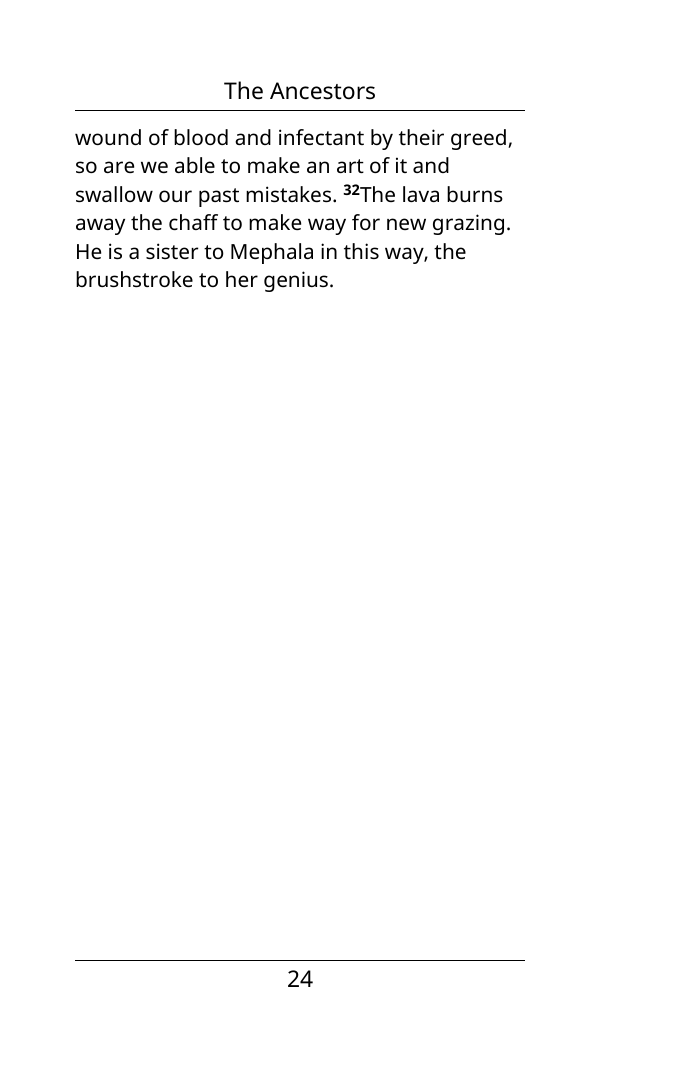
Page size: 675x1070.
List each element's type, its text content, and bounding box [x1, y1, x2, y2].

text wound of blood and infectant by their greed, so are we able to make an art of it and swallow our past mistakes. 32The lava burns away the chaff to make way for new grazing. He is a sister to Mephala in this way, the brushstroke to her genius. [75, 123, 525, 294]
